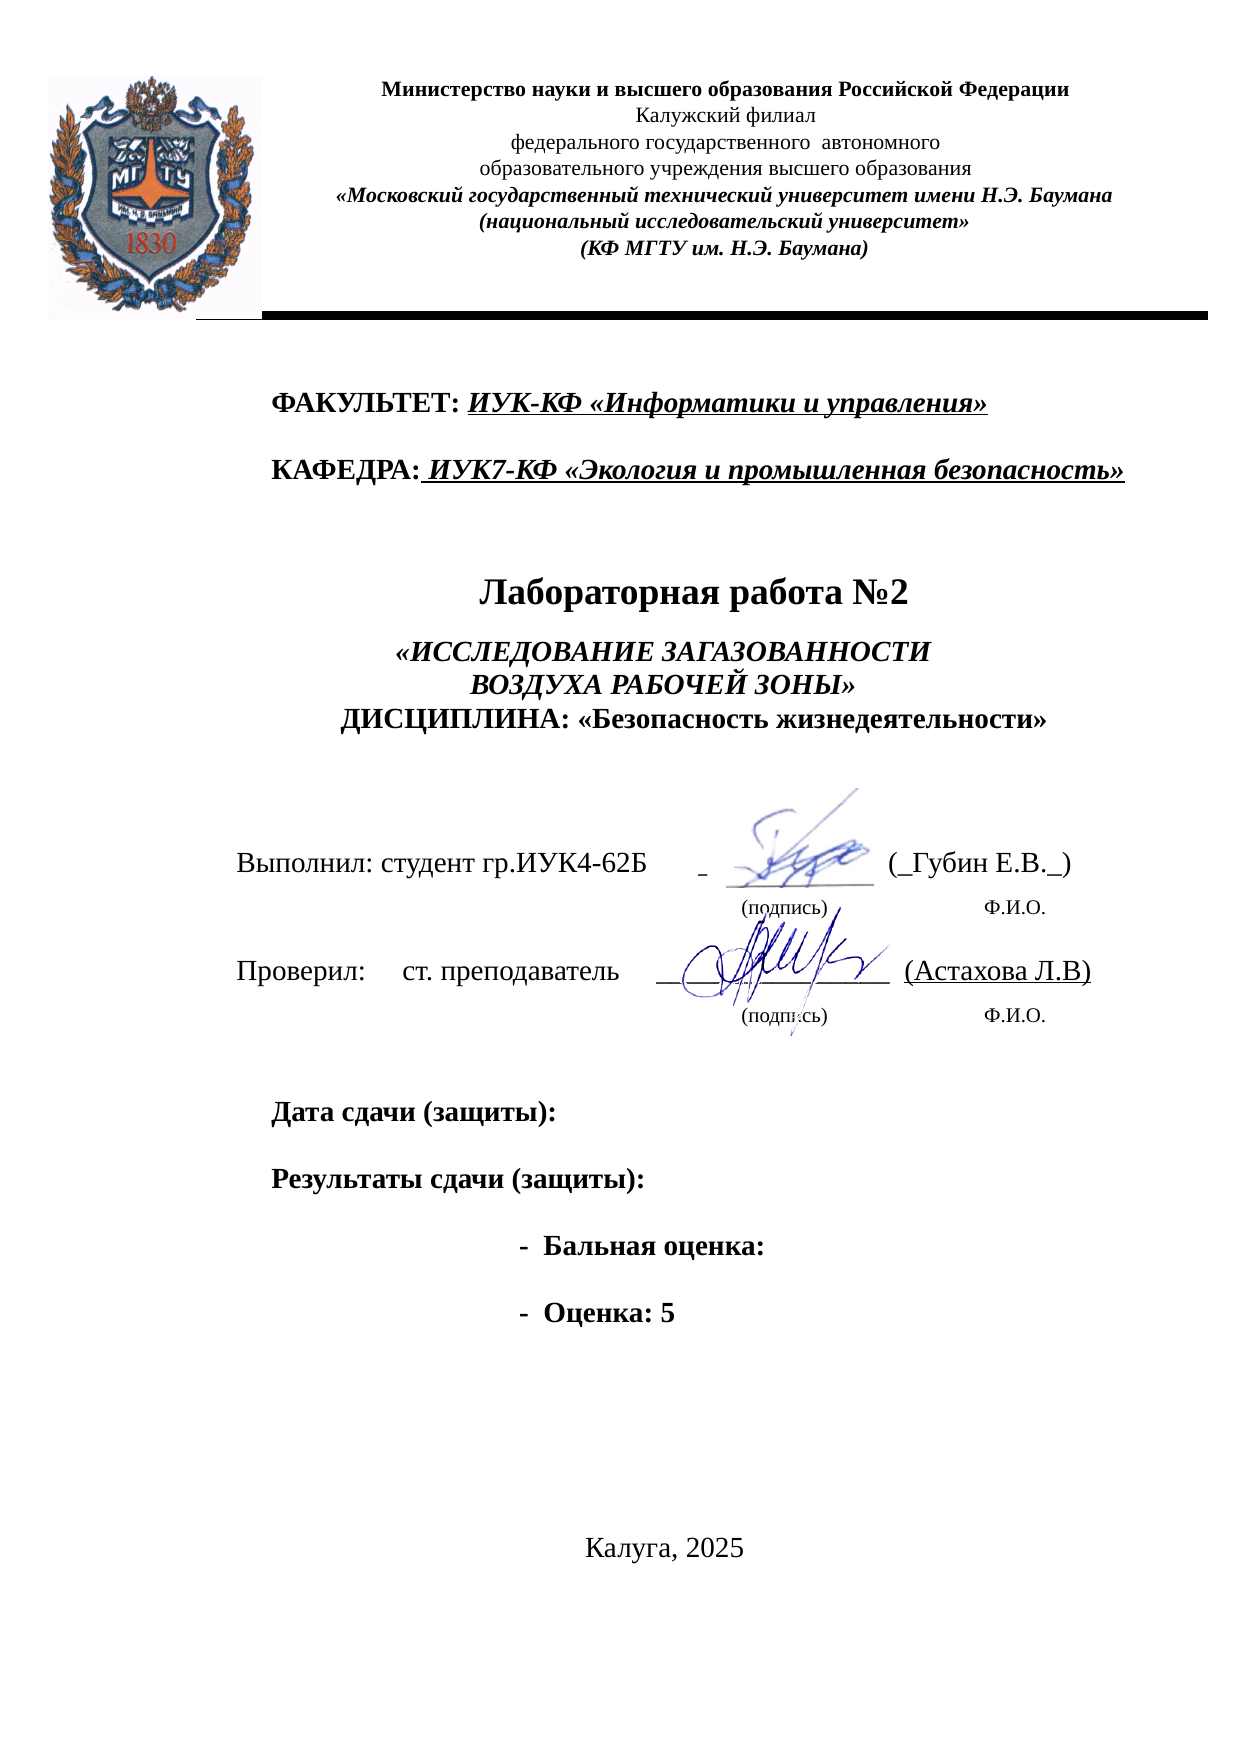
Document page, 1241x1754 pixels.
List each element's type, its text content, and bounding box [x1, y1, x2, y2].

subtitle Лабораторная работа №2 [177, 569, 1152, 612]
text - Бальная оценка: [177, 1228, 1152, 1262]
text КАФЕДРА: ИУК7-КФ «Экология и промышленная безопасность» [177, 452, 1152, 485]
text федерального государственного автономного [262, 128, 1152, 154]
text Результаты сдачи (защиты): [177, 1161, 1152, 1195]
text Дата сдачи (защиты): [177, 1094, 1152, 1128]
text ФАКУЛЬТЕТ: ИУК-КФ «Информатики и управления» [177, 385, 1152, 418]
text Проверил: ст. преподаватель ________________ (Астахова Л.В) [177, 953, 695, 986]
text Проверил: ст. преподаватель ________________ (Астахова Л.В) [760, 957, 820, 982]
text Министерство науки и высшего образования Российской Федерации [262, 75, 1152, 101]
subtitle «ИССЛЕДОВАНИЕ ЗАГАЗОВАННОСТИ [177, 634, 1152, 667]
text образовательного учреждения высшего образования [262, 154, 1152, 181]
text Калуга, 2025 [177, 1530, 1152, 1564]
text (подпись) Ф.И.О. [177, 1003, 801, 1027]
text (национальный исследовательский университет» [262, 207, 1152, 234]
text Выполнил: студент гр.ИУК4-62Б ____________ (_Губин Е.В._) [177, 845, 707, 878]
text Выполнил: студент гр.ИУК4-62Б ____________ (_Губин Е.В._) [875, 845, 1152, 878]
text (подпись) Ф.И.О. [798, 1003, 1152, 1027]
text - Оценка: 5 [177, 1295, 1152, 1329]
text Калужский филиал [262, 101, 1152, 128]
text (подпись) Ф.И.О. [177, 895, 1152, 919]
text (КФ МГТУ им. Н.Э. Баумана) [262, 234, 1152, 260]
text ДИСЦИПЛИНА: «Безопасность жизнедеятельности» [177, 701, 1152, 734]
text Проверил: ст. преподаватель ________________ (Астахова Л.В) [814, 953, 1152, 986]
text «Московский государственный технический университет имени Н.Э. Баумана [262, 181, 1152, 207]
subtitle ВОЗДУХА РАБОЧЕЙ ЗОНЫ» [177, 667, 1152, 701]
